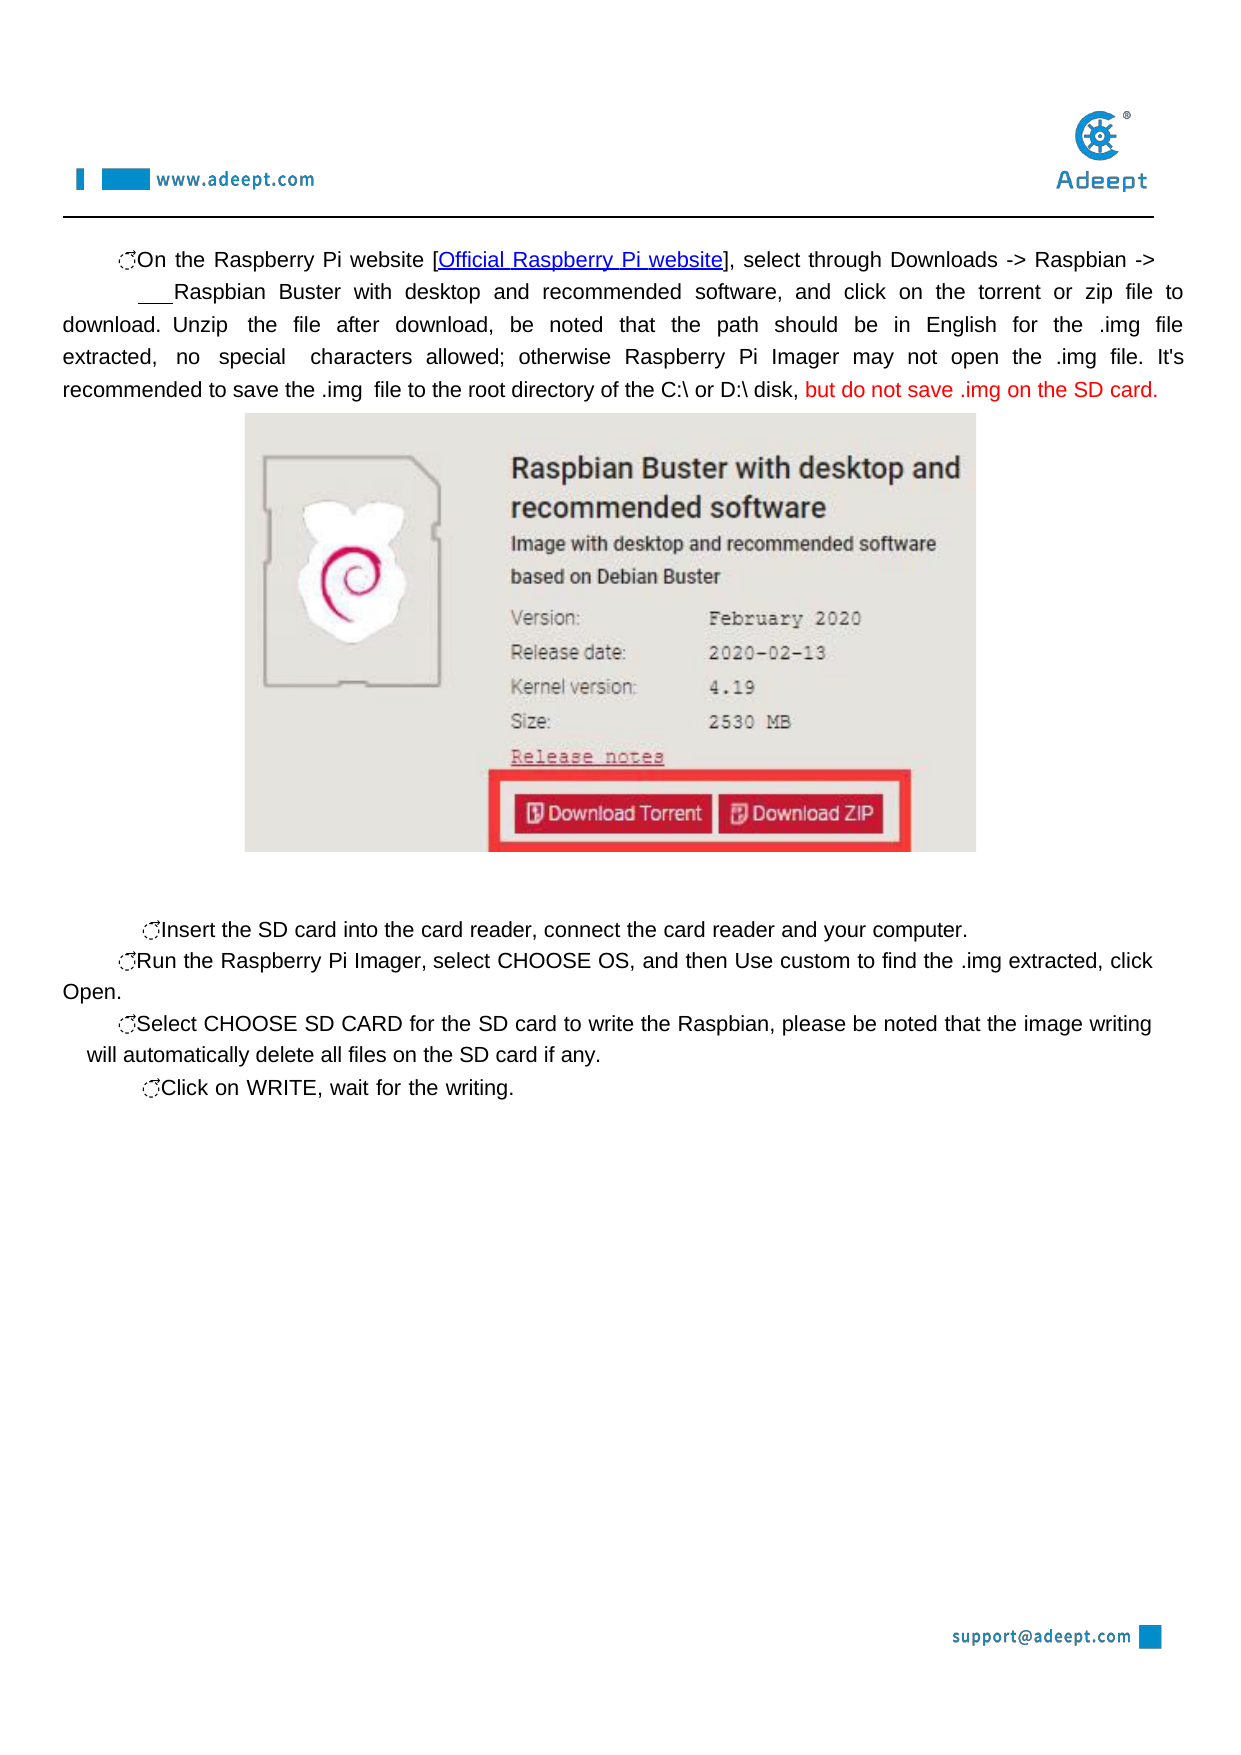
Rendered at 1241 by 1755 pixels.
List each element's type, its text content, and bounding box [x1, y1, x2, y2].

picture [1056, 111, 1147, 192]
text ⃗On the Raspberry Pi website [Official Raspberry Pi website], select through Downloads -> Raspbian -> [62, 244, 1195, 273]
picture [75, 167, 343, 191]
text Raspbian Buster with desktop and recommended software, and click on the torrent or zip file to download. Unzip the file after download, be noted that the path should be in English for the .img file extracted, no special characters allowed; otherwise Raspberry Pi Imager may not open the .img file. It's recommended to save the .img file to the root directory of the C:\ or D:\ disk, but do not save .img on the SD card. [62, 279, 1184, 402]
picture [947, 1625, 1139, 1649]
text ⃗Select CHOOSE SD CARD for the SD card to write the Raspbian, please be noted that the image writing [62, 1008, 1195, 1038]
text ⃗Click on WRITE, wait for the writing. [141, 1067, 1195, 1103]
text ⃗Insert the SD card into the card reader, connect the card reader and your computer. [141, 908, 1195, 945]
picture [244, 413, 977, 852]
text will automatically delete all files on the SD card if any. [87, 1044, 1195, 1067]
text ⃗Run the Raspberry Pi Imager, select CHOOSE OS, and then Use custom to find the .img extracted, click Open. [62, 945, 1174, 1004]
